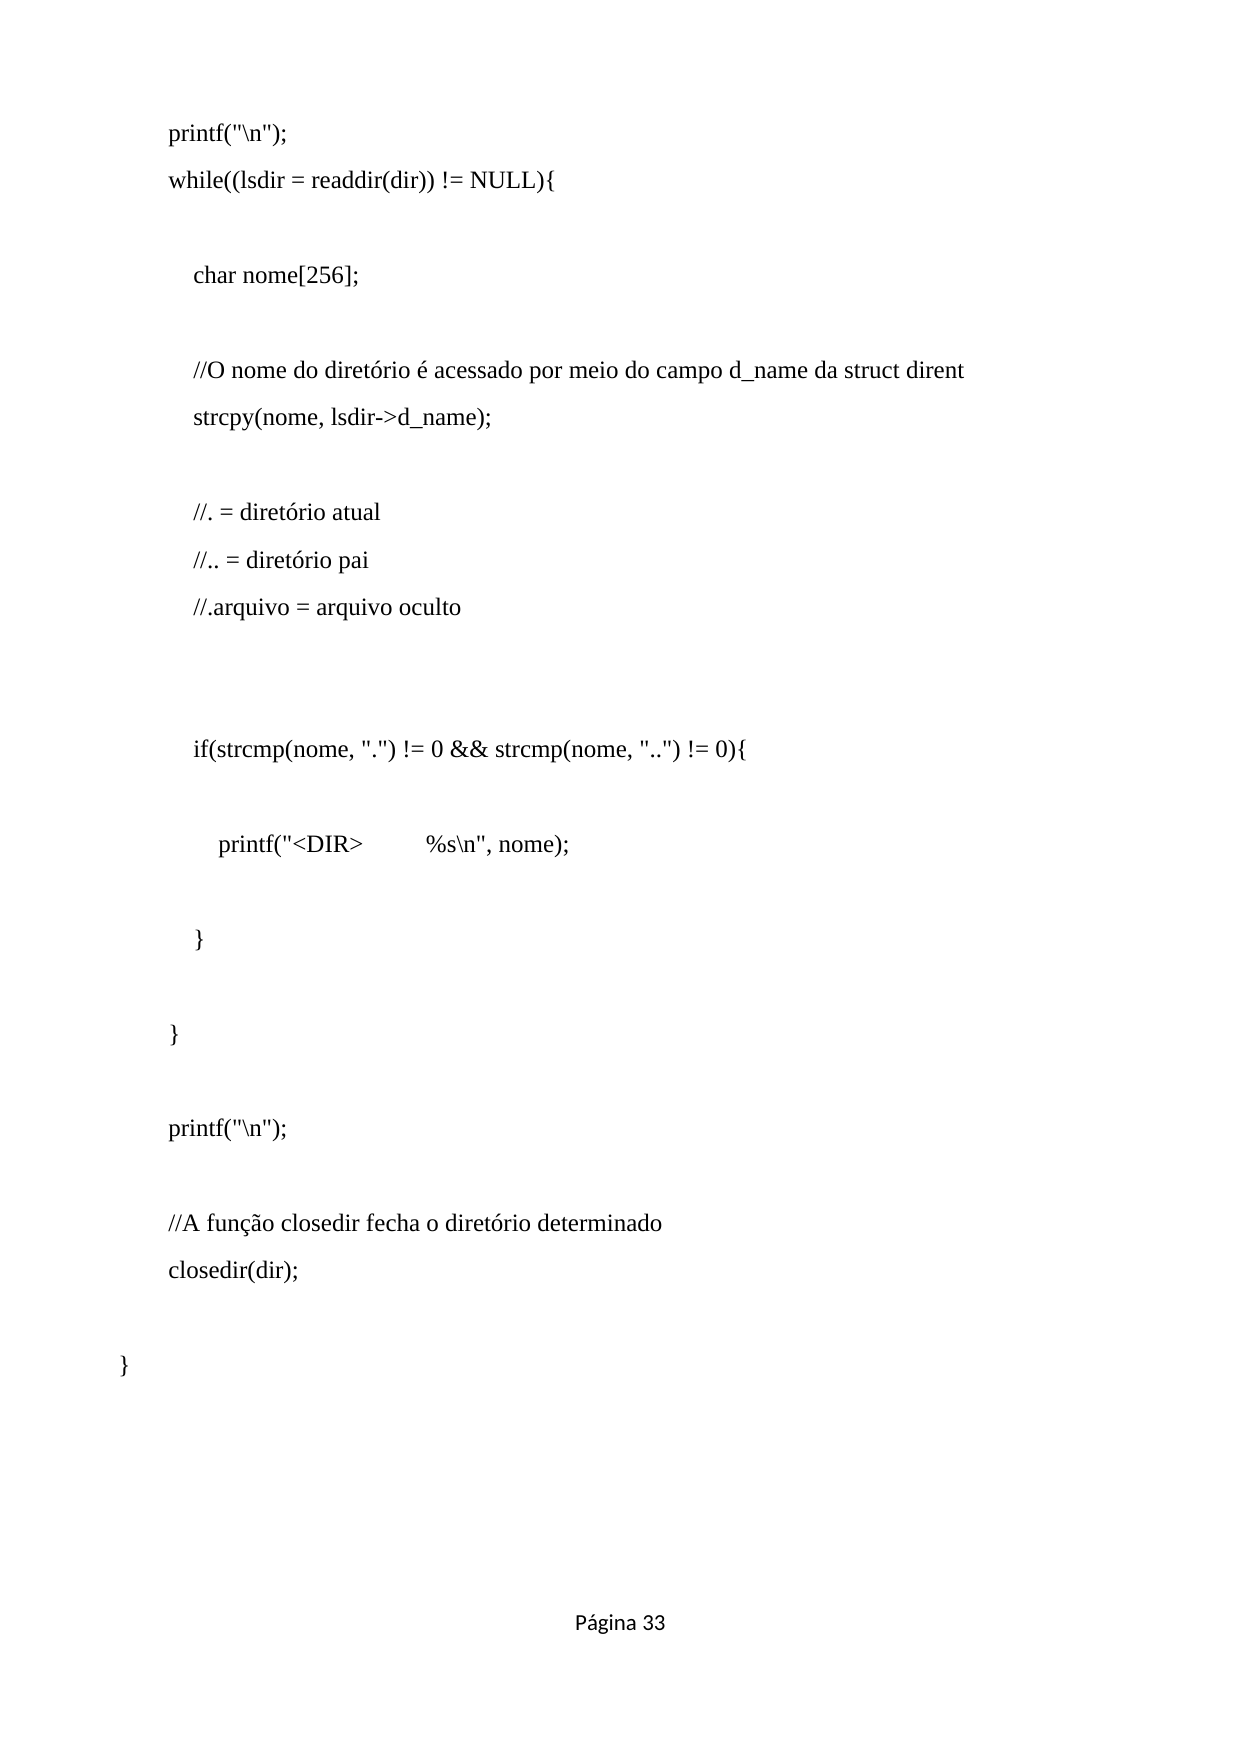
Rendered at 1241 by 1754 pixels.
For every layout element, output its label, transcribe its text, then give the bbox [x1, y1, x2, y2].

text } [118, 1350, 1122, 1379]
text printf("\n"); [118, 118, 1122, 147]
text if(strcmp(nome, ".") != 0 && strcmp(nome, "..") != 0){ [118, 734, 1122, 763]
text } [118, 1019, 1122, 1047]
text //O nome do diretório é acessado por meio do campo d_name da struct dirent [118, 355, 1122, 384]
text //A função closedir fecha o diretório determinado [118, 1208, 1122, 1237]
text printf("<DIR> %s\n", nome); [118, 829, 1122, 858]
text //. = diretório atual [118, 497, 1122, 526]
text while((lsdir = readdir(dir)) != NULL){ [118, 166, 1122, 194]
text char nome[256]; [118, 260, 1122, 289]
text //.. = diretório pai [118, 545, 1122, 573]
text strcpy(nome, lsdir->d_name); [118, 402, 1122, 431]
text //.arquivo = arquivo oculto [118, 592, 1122, 621]
text } [118, 924, 1122, 953]
text closedir(dir); [118, 1256, 1122, 1284]
text printf("\n"); [118, 1113, 1122, 1142]
